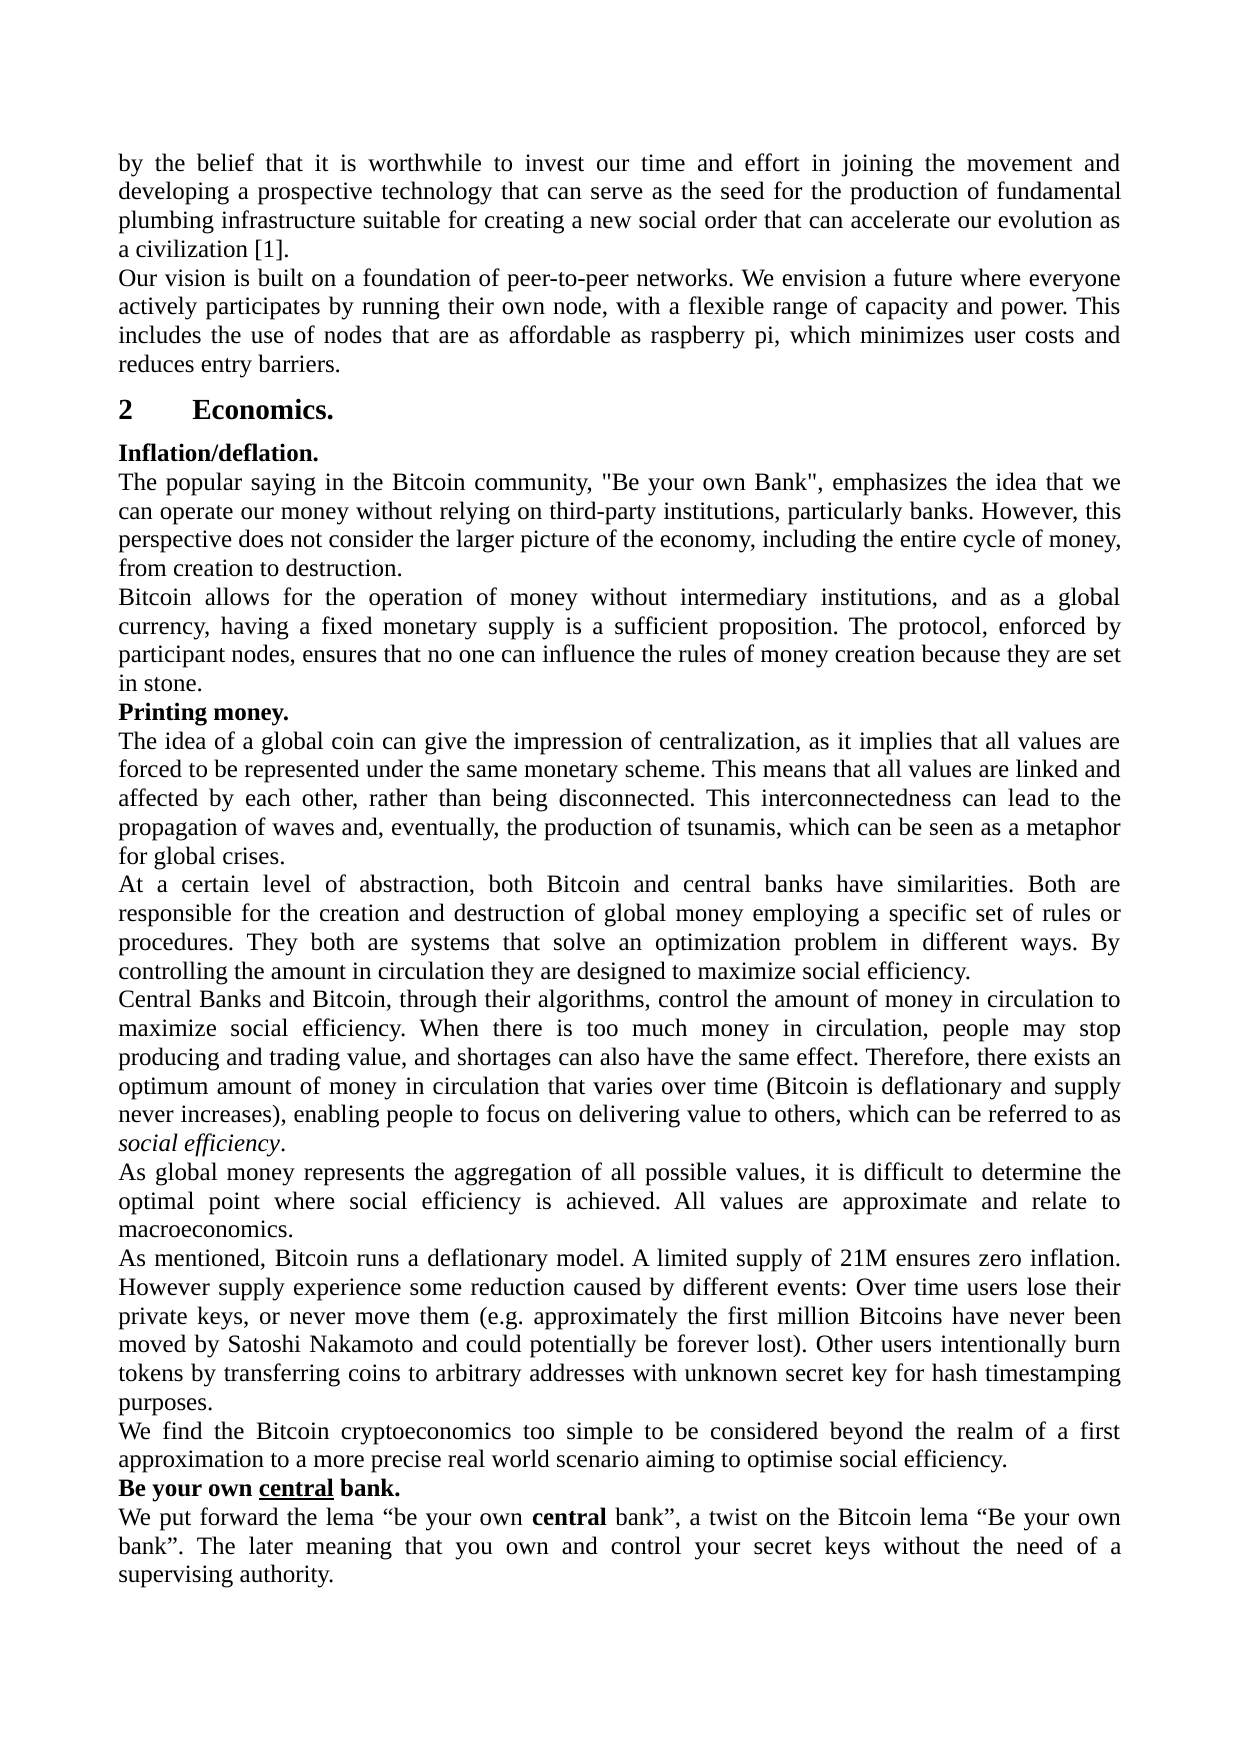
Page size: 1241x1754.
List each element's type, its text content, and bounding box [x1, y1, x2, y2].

text Printing money. [118, 697, 1122, 726]
text At a certain level of abstraction, both Bitcoin and central banks have similarities. Both are responsible for the creation and destruction of global money employing a specific set of rules or procedures. They both are systems that solve an optimization problem in different ways. By controlling the amount in circulation they are designed to maximize social efficiency. [118, 869, 1122, 984]
text The idea of a global coin can give the impression of centralization, as it implies that all values are forced to be represented under the same monetary scheme. This means that all values are linked and affected by each other, rather than being disconnected. This interconnectedness can lead to the propagation of waves and, eventually, the production of tsunamis, which can be seen as a metaphor for global crises. [118, 726, 1122, 869]
text As global money represents the aggregation of all possible values, it is difficult to determine the optimal point where social efficiency is achieved. All values are approximate and relate to macroeconomics. [118, 1157, 1122, 1243]
text The popular saying in the Bitcoin community, "Be your own Bank", emphasizes the idea that we can operate our money without relying on third-party institutions, particularly banks. However, this perspective does not consider the larger picture of the economy, including the entire cycle of money, from creation to destruction. [118, 467, 1122, 582]
text Be your own central bank. [118, 1473, 1122, 1502]
text by the belief that it is worthwhile to invest our time and effort in joining the movement and developing a prospective technology that can serve as the seed for the production of fundamental plumbing infrastructure suitable for creating a new social order that can accelerate our evolution as a civilization [1]. [118, 148, 1122, 263]
subtitle Economics. [118, 392, 1122, 426]
text As mentioned, Bitcoin runs a deflationary model. A limited supply of 21M ensures zero inflation. However supply experience some reduction caused by different events: Over time users lose their private keys, or never move them (e.g. approximately the first million Bitcoins have never been moved by Satoshi Nakamoto and could potentially be forever lost). Other users intentionally burn tokens by transferring coins to arbitrary addresses with unknown secret key for hash timestamping purposes. [118, 1243, 1122, 1416]
text Central Banks and Bitcoin, through their algorithms, control the amount of money in circulation to maximize social efficiency. When there is too much money in circulation, people may stop producing and trading value, and shortages can also have the same effect. Therefore, there exists an optimum amount of money in circulation that varies over time (Bitcoin is deflationary and supply never increases), enabling people to focus on delivering value to others, which can be referred to as social efficiency. [118, 984, 1122, 1157]
text Bitcoin allows for the operation of money without intermediary institutions, and as a global currency, having a fixed monetary supply is a sufficient proposition. The protocol, enforced by participant nodes, ensures that no one can influence the rules of money creation because they are set in stone. [118, 582, 1122, 697]
text Inflation/deflation. [118, 438, 1122, 467]
text We find the Bitcoin cryptoeconomics too simple to be considered beyond the realm of a first approximation to a more precise real world scenario aiming to optimise social efficiency. [118, 1416, 1122, 1473]
text Our vision is built on a foundation of peer-to-peer networks. We envision a future where everyone actively participates by running their own node, with a flexible range of capacity and power. This includes the use of nodes that are as affordable as raspberry pi, which minimizes user costs and reduces entry barriers. [118, 263, 1122, 378]
text We put forward the lema “be your own central bank”, a twist on the Bitcoin lema “Be your own bank”. The later meaning that you own and control your secret keys without the need of a supervising authority. [118, 1502, 1122, 1588]
